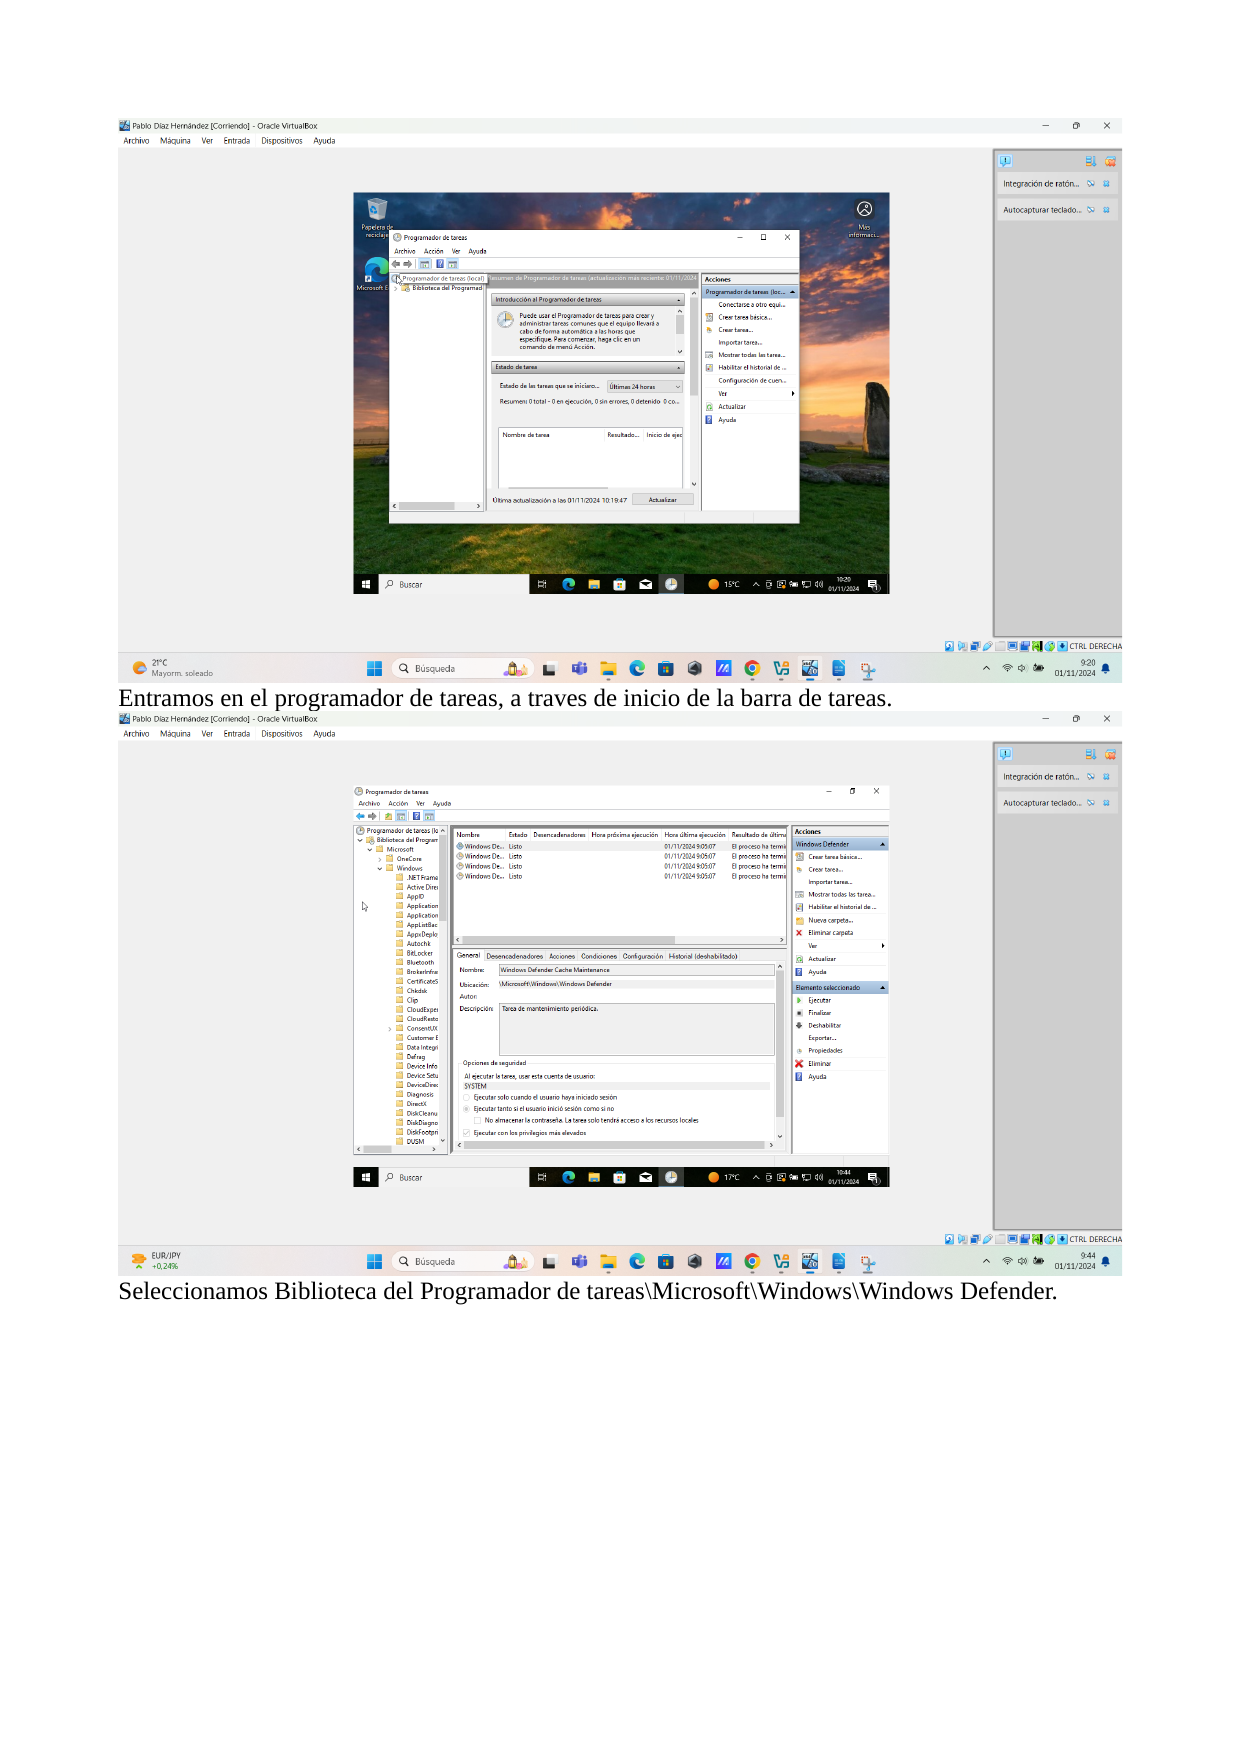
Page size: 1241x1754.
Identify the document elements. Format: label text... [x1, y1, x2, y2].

picture [118, 711, 1123, 1276]
picture [118, 118, 1123, 683]
text Entramos en el programador de tareas, a traves de inicio de la barra de tareas. [118, 683, 1122, 711]
text Seleccionamos Biblioteca del Programador de tareas\Microsoft\Windows\Windows Defender. [118, 1276, 1122, 1304]
